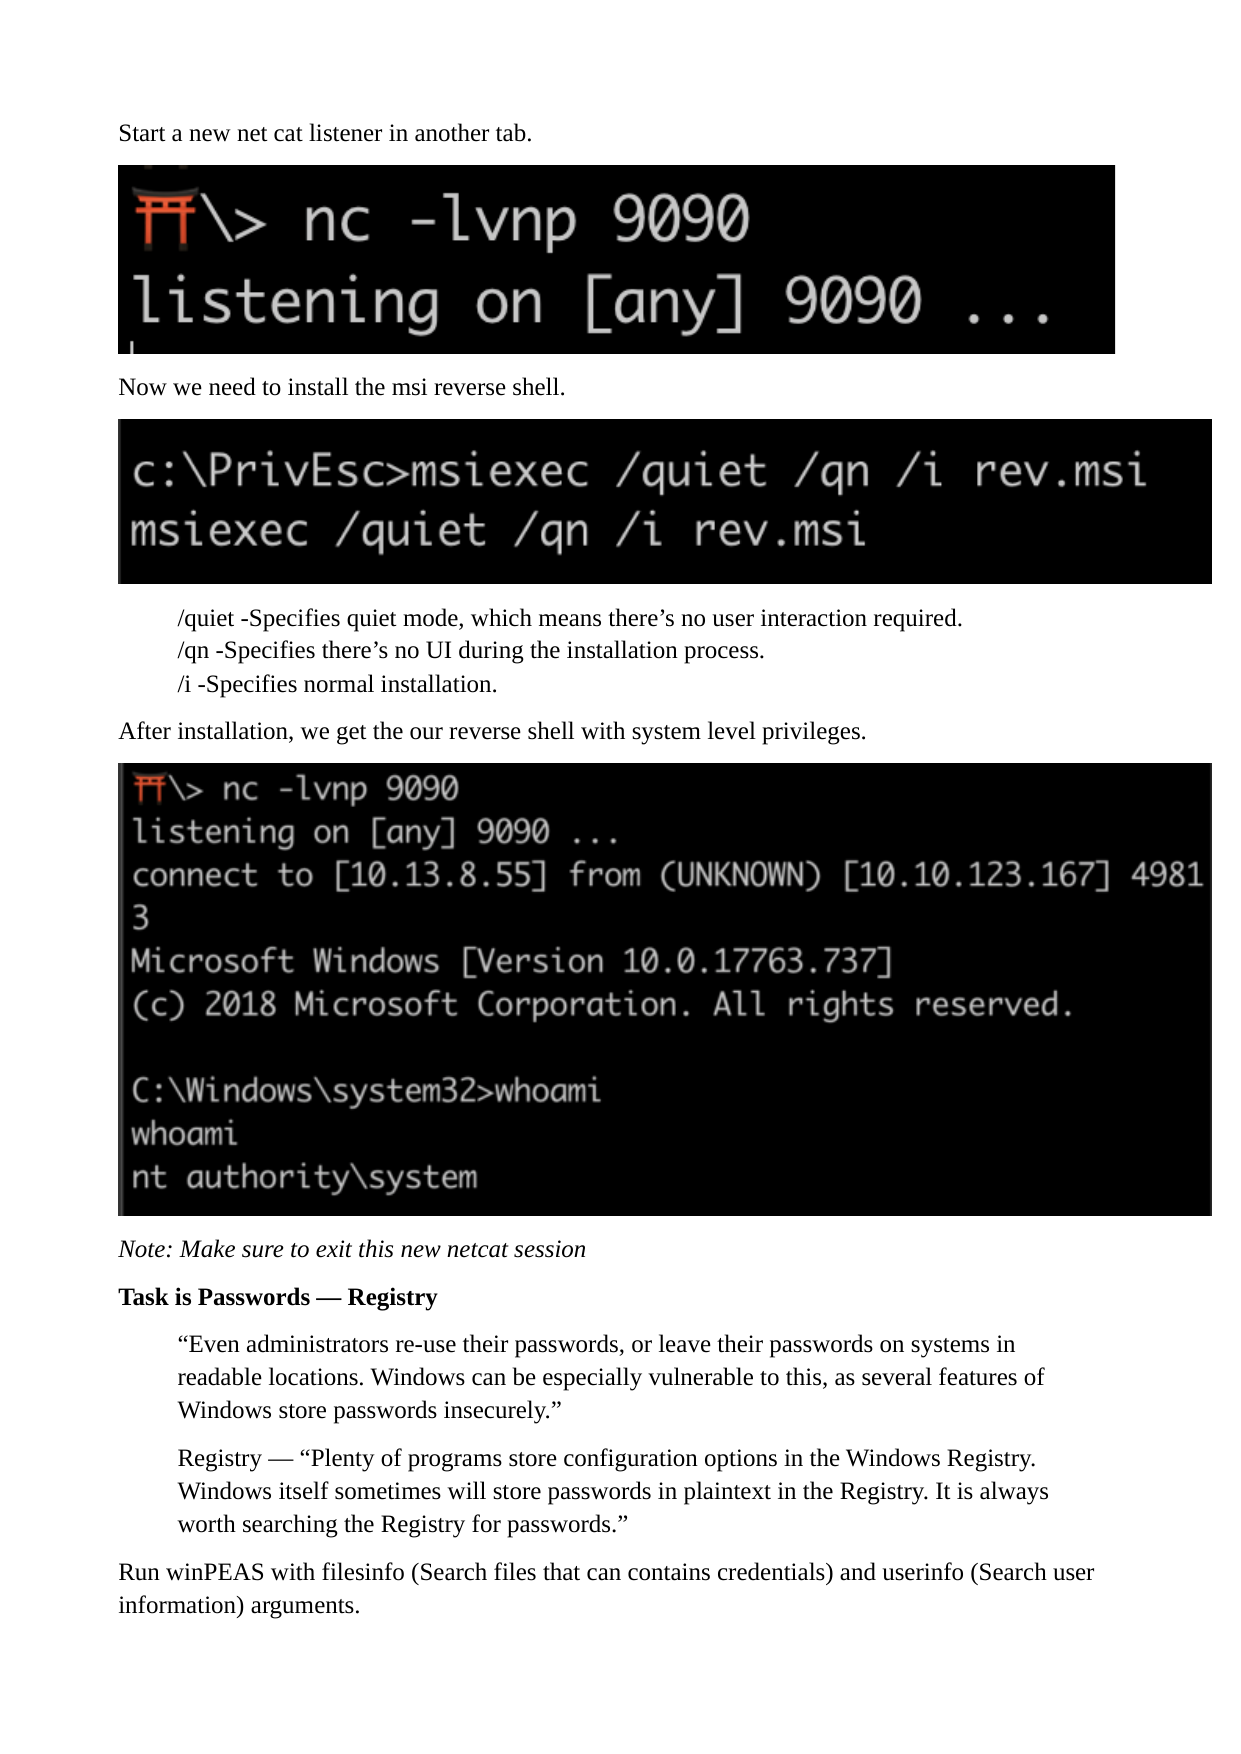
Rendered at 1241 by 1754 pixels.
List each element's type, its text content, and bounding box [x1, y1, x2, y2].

text Run winPEAS with filesinfo (Search files that can contains credentials) and userinfo (Search user information) arguments. [118, 1557, 1122, 1618]
text “Even administrators re-use their passwords, or leave their passwords on systems in readable locations. Windows can be especially vulnerable to this, as several features of Windows store passwords insecurely.” [177, 1329, 1063, 1424]
picture [118, 419, 1212, 584]
picture [118, 165, 1116, 354]
text Start a new net cat listener in another tab. [118, 118, 1122, 147]
picture [118, 763, 1212, 1216]
text Registry — “Plenty of programs store configuration options in the Windows Registry. Windows itself sometimes will store passwords in plaintext in the Registry. It is always worth searching the Registry for passwords.” [177, 1443, 1063, 1538]
text Now we need to install the msi reverse shell. [118, 372, 1122, 401]
text /quiet -Specifies quiet mode, which means there’s no user interaction required. /qn -Specifies there’s no UI during the installation process. /i -Specifies normal installation. [177, 603, 1063, 697]
text Task is Passwords — Registry [118, 1282, 1122, 1311]
text Note: Make sure to exit this new netcat session [118, 1234, 1122, 1263]
text After installation, we get the our reverse shell with system level privileges. [118, 716, 1122, 745]
